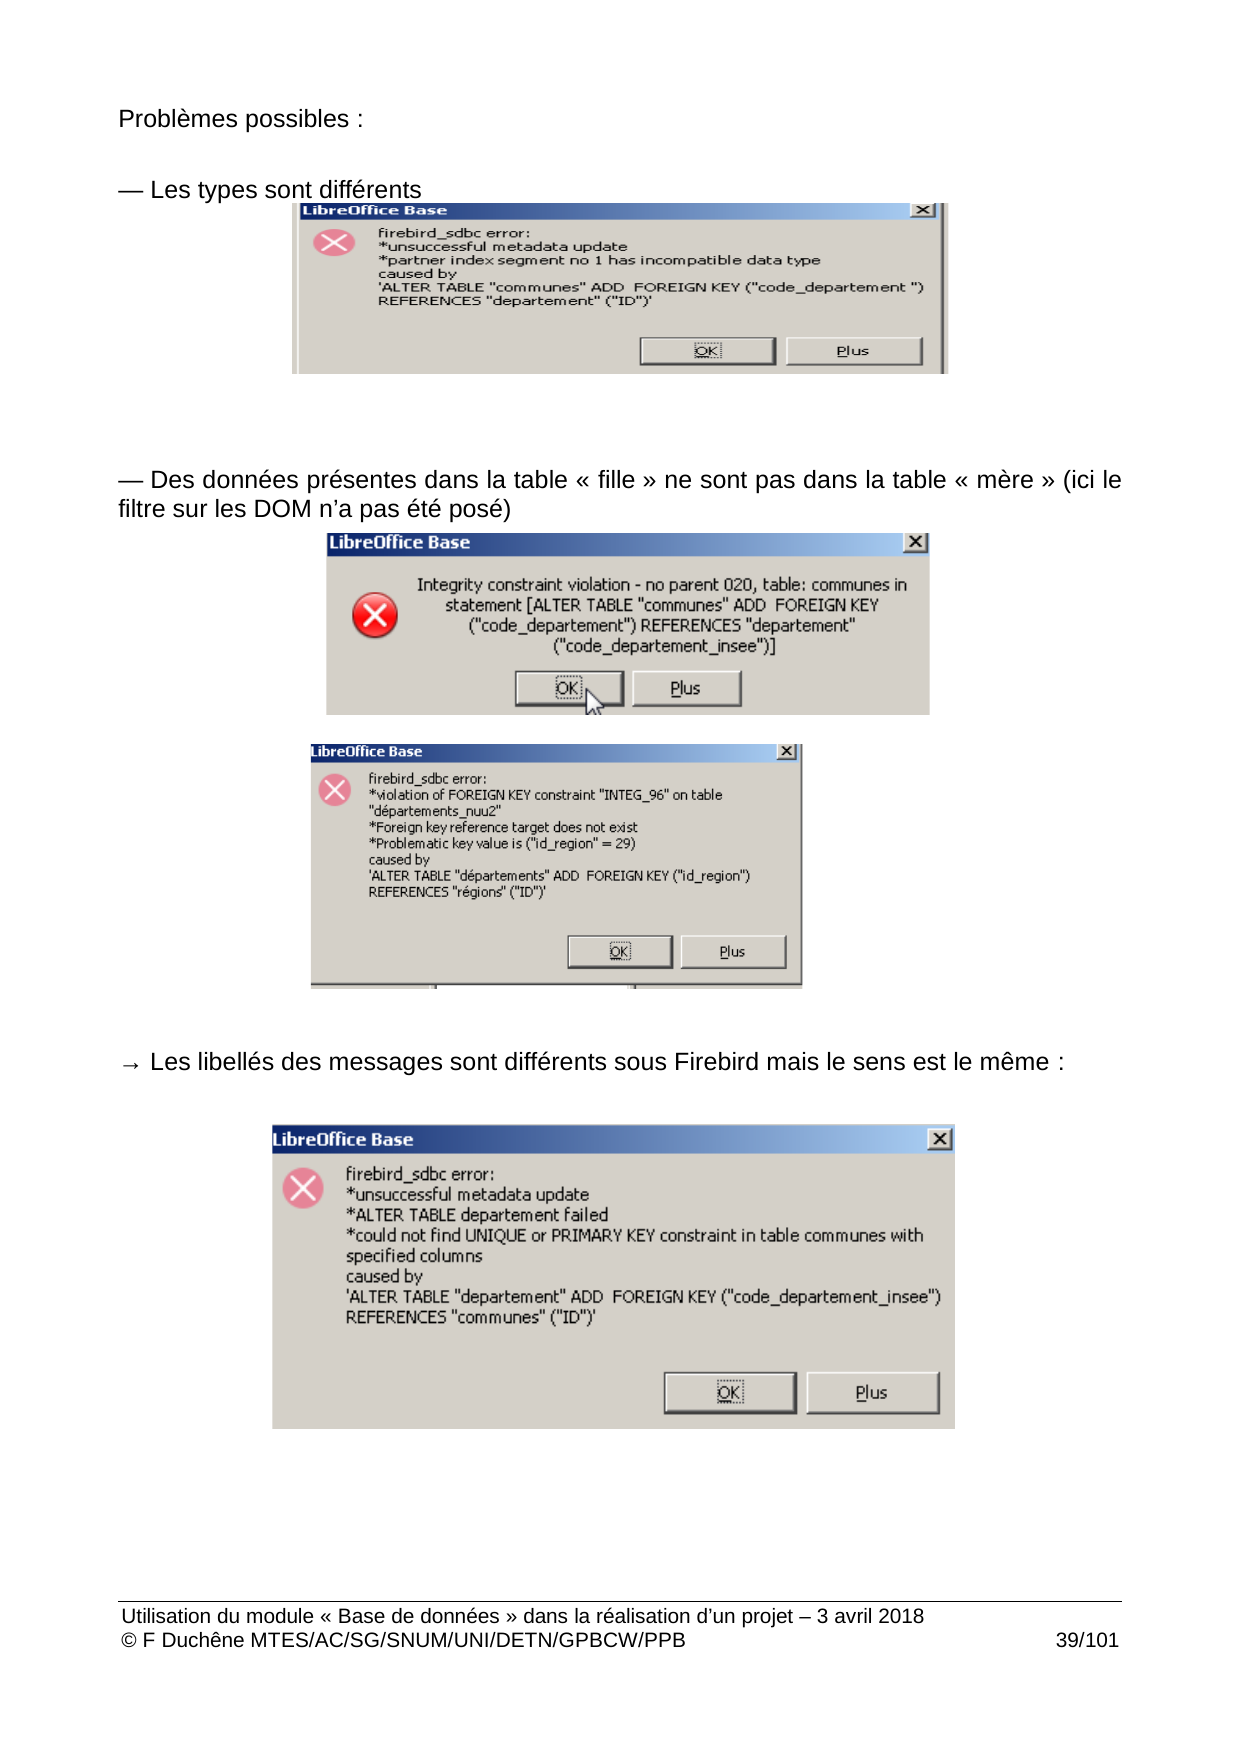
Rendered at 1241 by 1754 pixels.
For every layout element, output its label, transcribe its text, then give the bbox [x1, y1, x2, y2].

text — Des données présentes dans la table « fille » ne sont pas dans la table « mère » (ici le filtre sur les DOM n’a pas été posé) [118, 465, 1122, 523]
text — Les types sont différents [118, 175, 1122, 204]
text → Les libellés des messages sont différents sous Firebird mais le sens est le même : [118, 1047, 1122, 1076]
text Problèmes possibles : [118, 104, 1122, 133]
picture [310, 744, 803, 989]
picture [326, 533, 930, 715]
